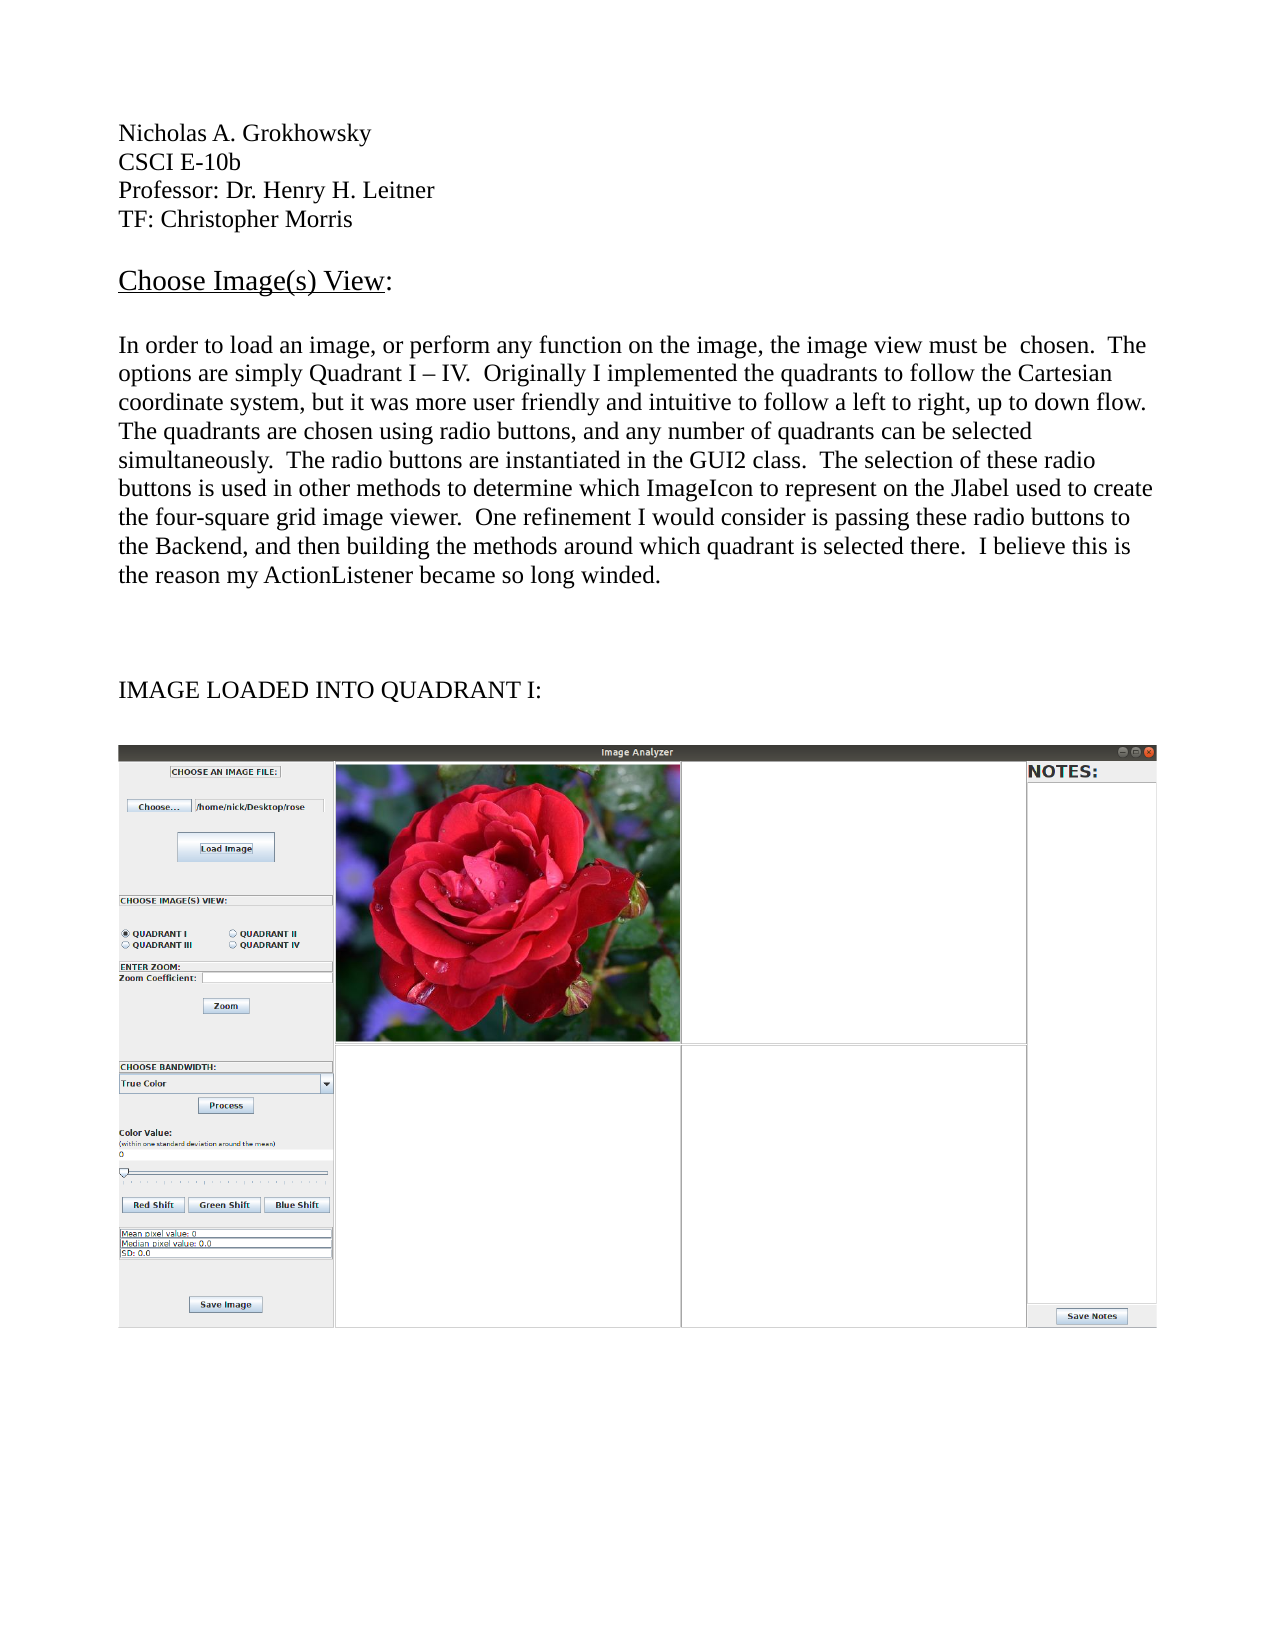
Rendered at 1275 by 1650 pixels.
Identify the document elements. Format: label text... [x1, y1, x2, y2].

text Choose Image(s) View: [118, 263, 1157, 296]
text In order to load an image, or perform any function on the image, the image view must be chosen. The options are simply Quadrant I – IV. Originally I implemented the quadrants to follow the Cartesian coordinate system, but it was more user friendly and intuitive to follow a left to right, up to down flow. The quadrants are chosen using radio buttons, and any number of quadrants can be selected simultaneously. The radio buttons are instantiated in the GUI2 class. The selection of these radio buttons is used in other methods to determine which ImageIcon to represent on the Jlabel used to create the four-square grid image viewer. One refinement I would consider is passing these radio buttons to the Backend, and then building the methods around which quadrant is selected there. I believe this is the reason my ActionListener became so long winded. [118, 330, 1157, 588]
text IMAGE LOADED INTO QUADRANT I: [118, 675, 1157, 703]
picture [118, 745, 1157, 1328]
